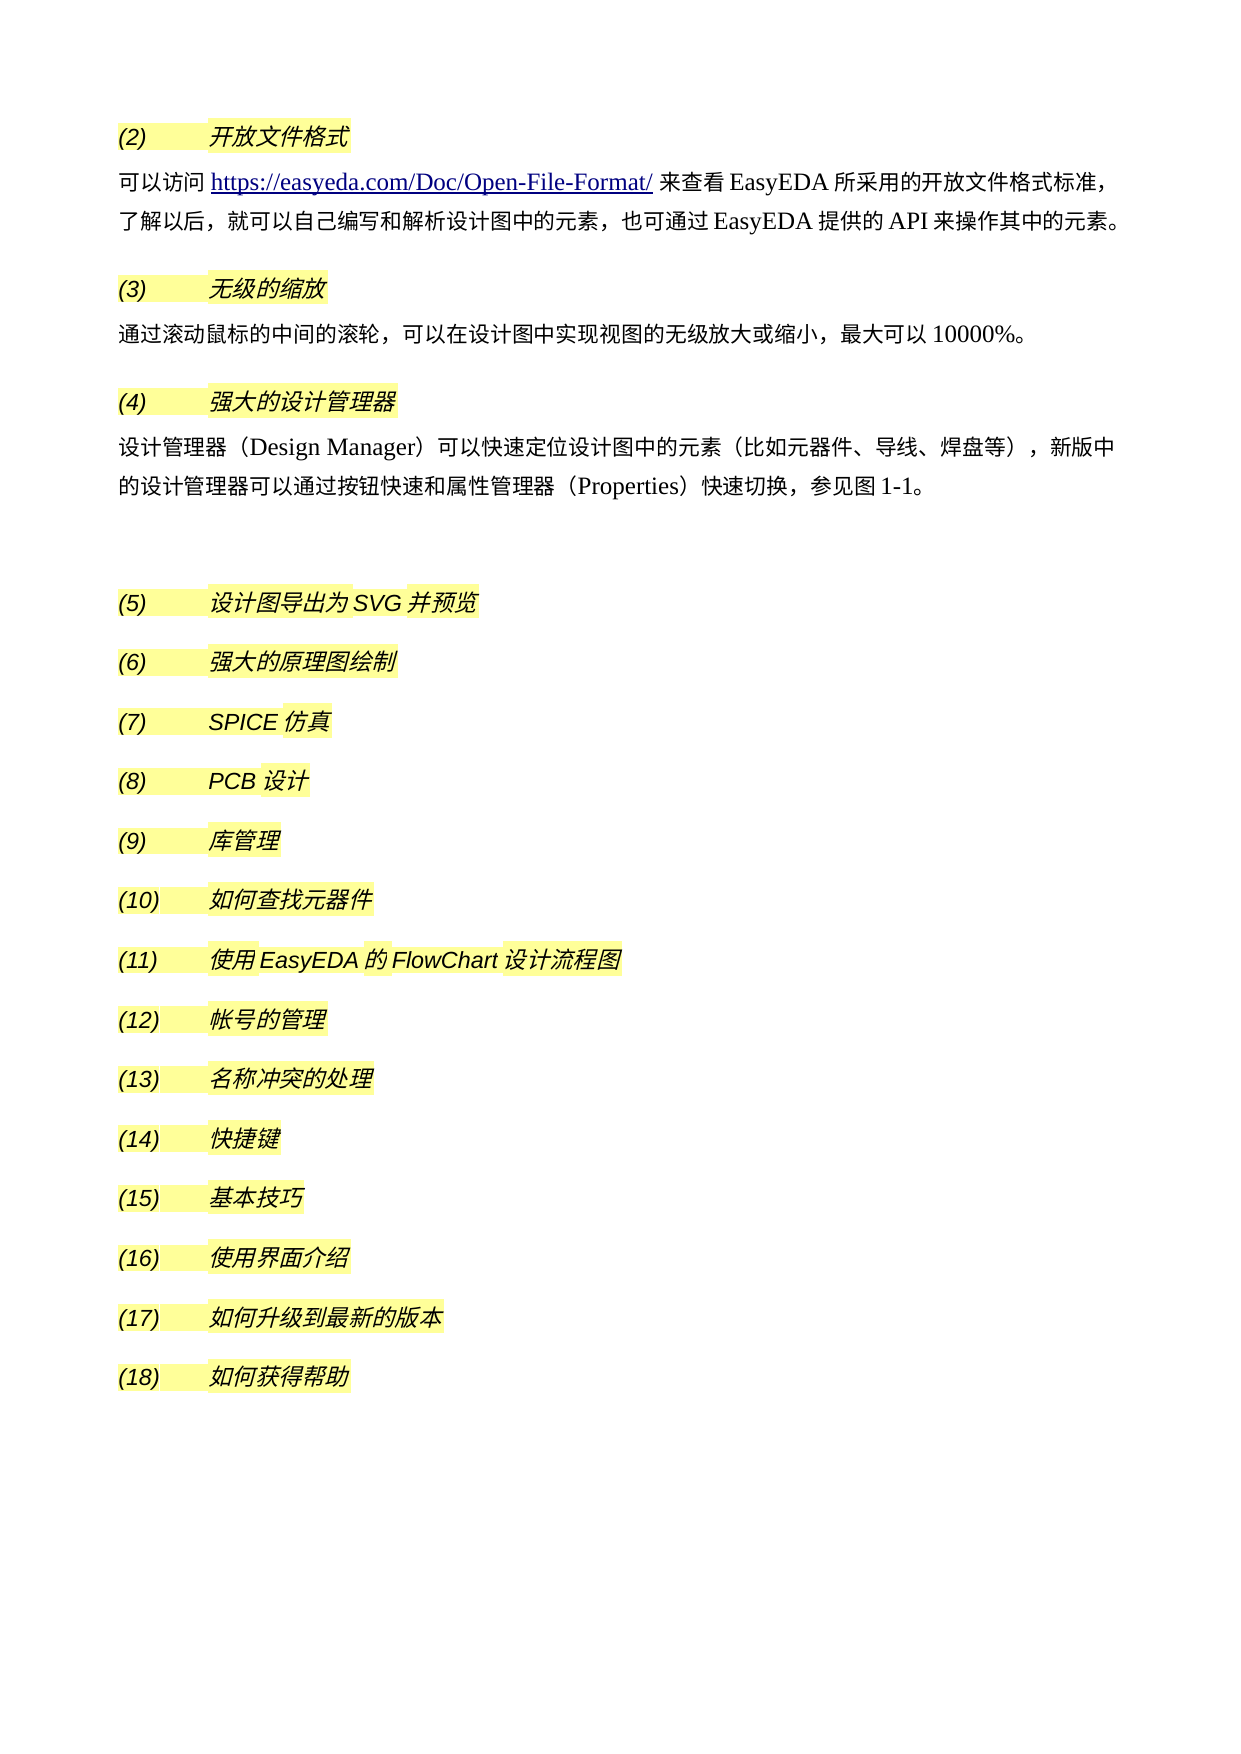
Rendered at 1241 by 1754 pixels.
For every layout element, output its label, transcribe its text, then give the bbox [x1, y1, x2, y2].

subtitle 如何升级到最新的版本 [118, 1299, 208, 1333]
subtitle PCB设计 [310, 763, 1122, 797]
subtitle 使用EasyEDA的FlowChart设计流程图 [392, 941, 503, 947]
subtitle 基本技巧 [118, 1180, 208, 1214]
subtitle 快捷键 [118, 1120, 208, 1155]
subtitle 使用EasyEDA的FlowChart设计流程图 [259, 941, 364, 947]
subtitle 库管理 [118, 822, 208, 828]
subtitle 设计图导出为SVG并预览 [353, 584, 407, 589]
text 通过滚动鼠标的中间的滚轮，可以在设计图中实现视图的无级放大或缩小，最大可以10000%。 [118, 317, 1122, 349]
subtitle 开放文件格式 [351, 118, 1122, 153]
subtitle 无级的缩放 [118, 270, 208, 275]
subtitle 库管理 [281, 822, 1122, 857]
subtitle 强大的设计管理器 [118, 383, 208, 388]
subtitle 名称冲突的处理 [374, 1061, 1122, 1095]
subtitle 如何升级到最新的版本 [444, 1299, 1122, 1333]
subtitle 设计图导出为SVG并预览 [118, 584, 208, 589]
subtitle 帐号的管理 [118, 1001, 208, 1036]
subtitle 使用EasyEDA的FlowChart设计流程图 [118, 941, 208, 947]
subtitle 帐号的管理 [328, 1001, 1122, 1036]
subtitle 开放文件格式 [118, 118, 208, 123]
subtitle 使用界面介绍 [118, 1239, 208, 1274]
subtitle 强大的设计管理器 [398, 383, 1122, 418]
text 可以访问 https://easyeda.com/Doc/Open-File-Format/ 来查看EasyEDA所采用的开放文件格式标准，了解以后，就可以自己编写和解析设计图中的元素，也可通过EasyEDA 提供的API来操作其中的元素。 [118, 165, 1122, 236]
subtitle 如何获得帮助 [118, 1358, 1122, 1393]
subtitle SPICE仿真 [118, 703, 283, 708]
subtitle 无级的缩放 [328, 270, 1122, 304]
subtitle 如何查找元器件 [118, 882, 208, 916]
subtitle SPICE仿真 [332, 703, 1122, 738]
subtitle 使用EasyEDA的FlowChart设计流程图 [622, 941, 1122, 976]
subtitle 设计图导出为SVG并预览 [479, 584, 1122, 618]
subtitle 使用界面介绍 [351, 1239, 1122, 1274]
subtitle 如何查找元器件 [374, 882, 1122, 916]
subtitle 强大的原理图绘制 [118, 643, 1122, 678]
subtitle 基本技巧 [304, 1180, 1122, 1214]
text 设计管理器（Design Manager）可以快速定位设计图中的元素（比如元器件、导线、焊盘等），新版中的设计管理器可以通过按钮快速和属性管理器（Properties）快速切换，参见图1-1。 [118, 430, 1122, 501]
subtitle PCB设计 [118, 763, 261, 768]
subtitle 快捷键 [281, 1120, 1122, 1155]
subtitle 名称冲突的处理 [118, 1061, 208, 1095]
